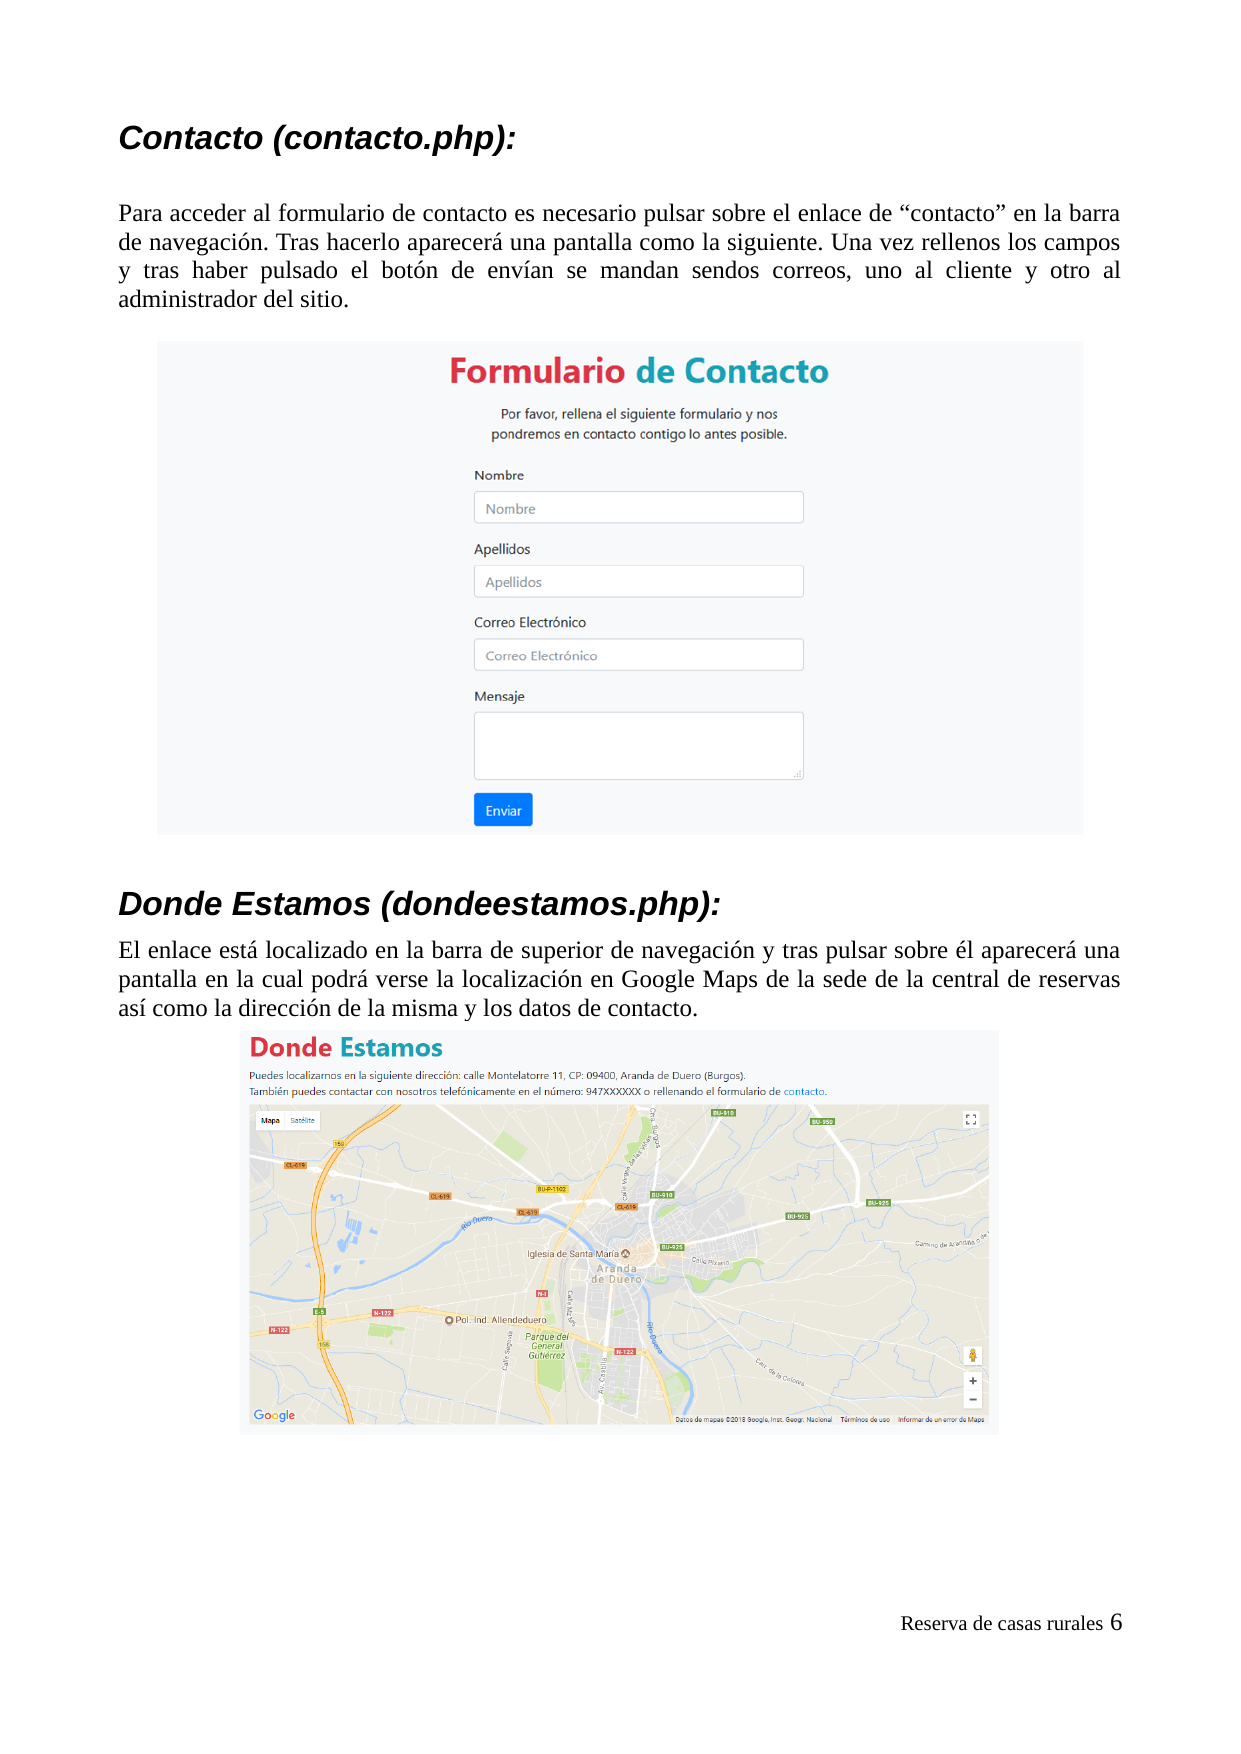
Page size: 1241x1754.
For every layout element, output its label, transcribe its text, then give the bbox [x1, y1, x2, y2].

text Para acceder al formulario de contacto es necesario pulsar sobre el enlace de “contacto” en la barra de navegación. Tras hacerlo aparecerá una pantalla como la siguiente. Una vez rellenos los campos y tras haber pulsado el botón de envían se mandan sendos correos, uno al cliente y otro al administrador del sitio. [118, 198, 1122, 313]
picture [232, 1021, 1008, 1445]
text El enlace está localizado en la barra de superior de navegación y tras pulsar sobre él aparecerá una pantalla en la cual podrá verse la localización en Google Maps de la sede de la central de reservas así como la dirección de la misma y los datos de contacto. [118, 935, 1122, 1022]
subtitle Contacto (contacto.php): [118, 118, 1122, 157]
picture [157, 341, 1084, 835]
subtitle Donde Estamos (dondeestamos.php): [118, 884, 1122, 923]
